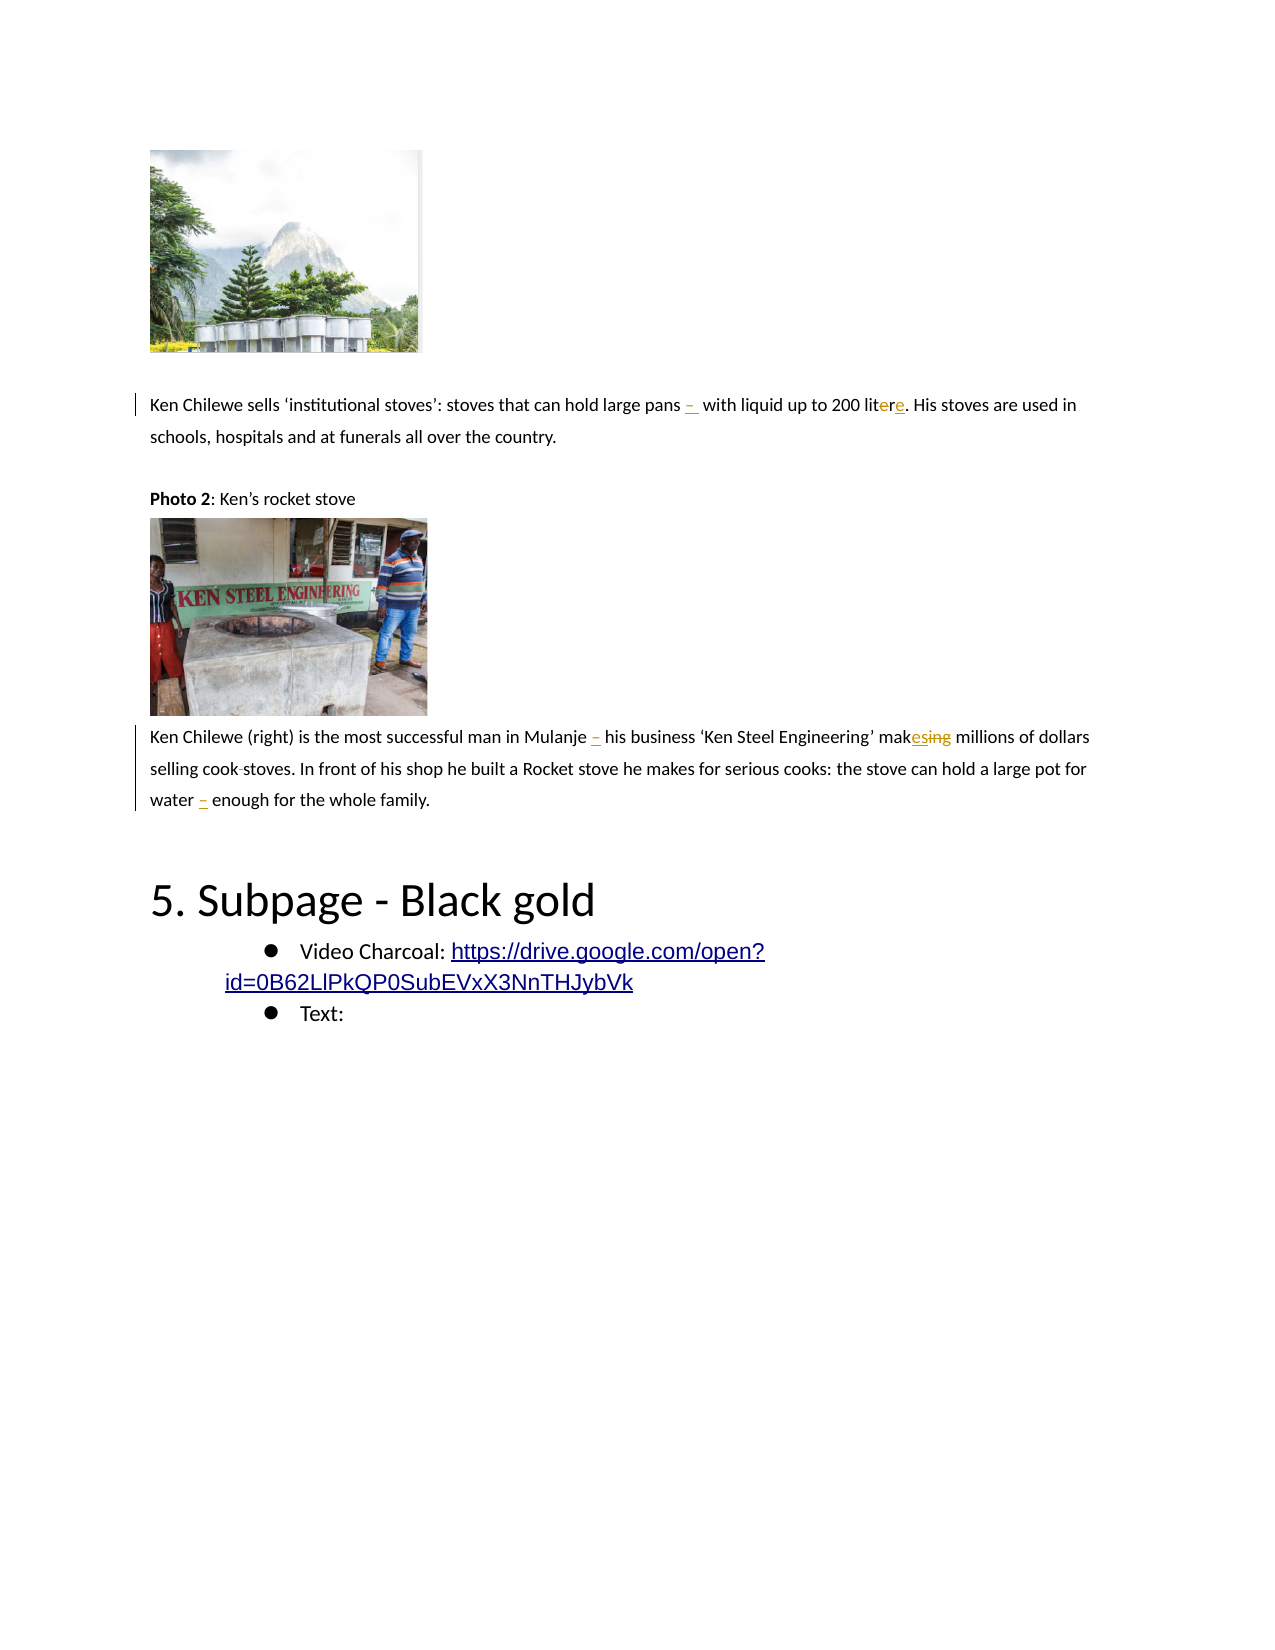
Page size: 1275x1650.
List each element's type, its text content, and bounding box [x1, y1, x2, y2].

subtitle 5. Subpage - Black gold [150, 869, 1125, 928]
text Ken Chilewe (right) is the most successful man in Mulanje – his business ‘Ken Steel Engineering’ makes millions of dollars selling cookstoves. In front of his shop he built a Rocket stove he makes for serious cooks: the stove can hold a large pot for water – enough for the whole family. [150, 725, 1125, 811]
picture [150, 150, 423, 353]
text Photo 2: Ken’s rocket stove [150, 487, 1125, 510]
list Text: [225, 999, 1125, 1027]
picture [150, 518, 428, 716]
list Video Charcoal: https://drive.google.com/open?id=0B62LlPkQP0SubEVxX3NnTHJybVk [225, 937, 1125, 995]
text Ken Chilewe sells ‘institutional stoves’: stoves that can hold large pans – with liquid up to 200 litre. His stoves are used in schools, hospitals and at funerals all over the country. [150, 393, 1125, 448]
